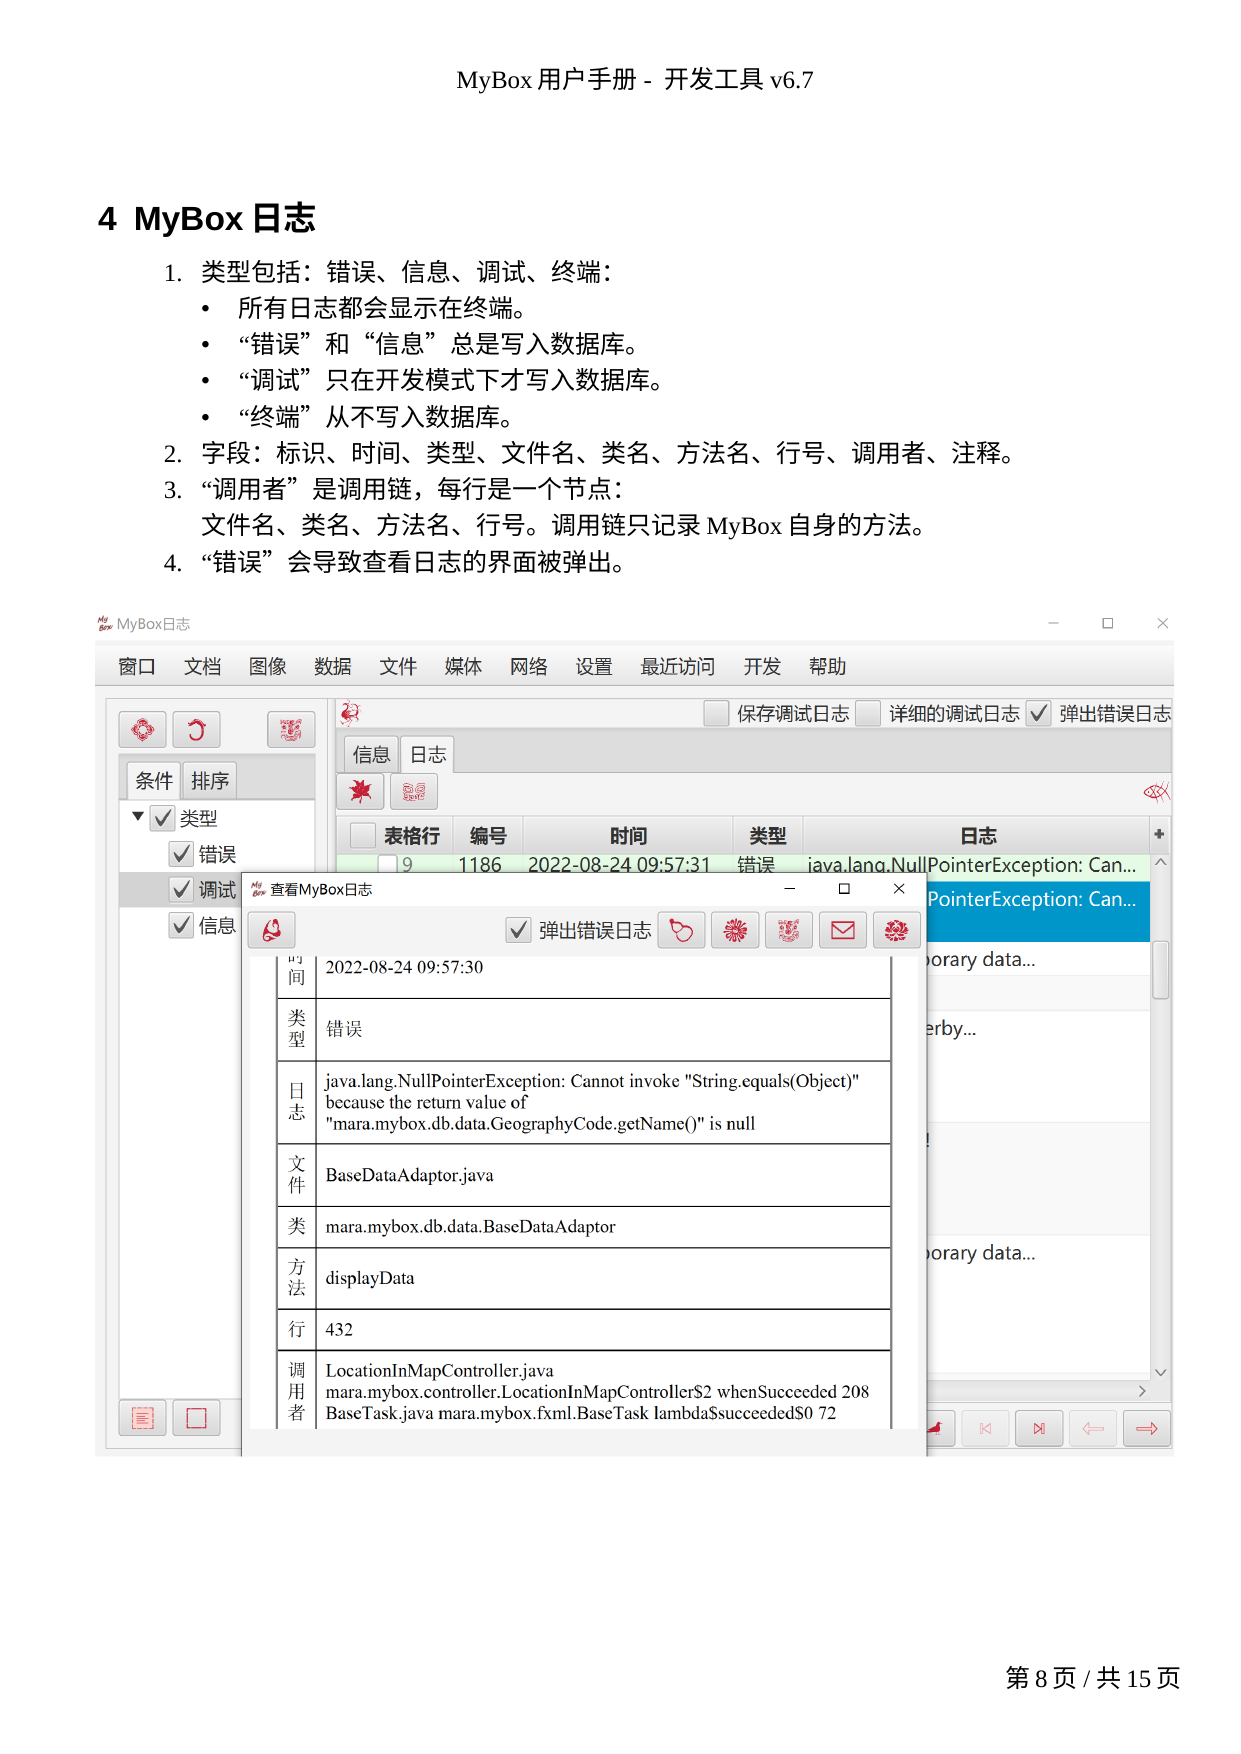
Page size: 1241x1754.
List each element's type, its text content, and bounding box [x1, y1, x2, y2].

list “调试”只在开发模式下才写入数据库。 [201, 361, 1181, 397]
list “错误”和“信息”总是写入数据库。 [201, 324, 1181, 361]
list 文件名、类名、方法名、行号。调用链只记录MyBox自身的方法。 [163, 506, 1181, 542]
list “终端”从不写入数据库。 [201, 397, 1181, 433]
list “错误”会导致查看日志的界面被弹出。 [163, 542, 1181, 578]
subtitle MyBox日志 [88, 191, 1181, 239]
list 类型包括：错误、信息、调试、终端： [163, 252, 1181, 288]
list 所有日志都会显示在终端。 [201, 288, 1181, 324]
picture [95, 607, 1175, 1457]
list “调用者”是调用链，每行是一个节点： [163, 469, 1181, 506]
list 字段：标识、时间、类型、文件名、类名、方法名、行号、调用者、注释。 [163, 433, 1181, 469]
